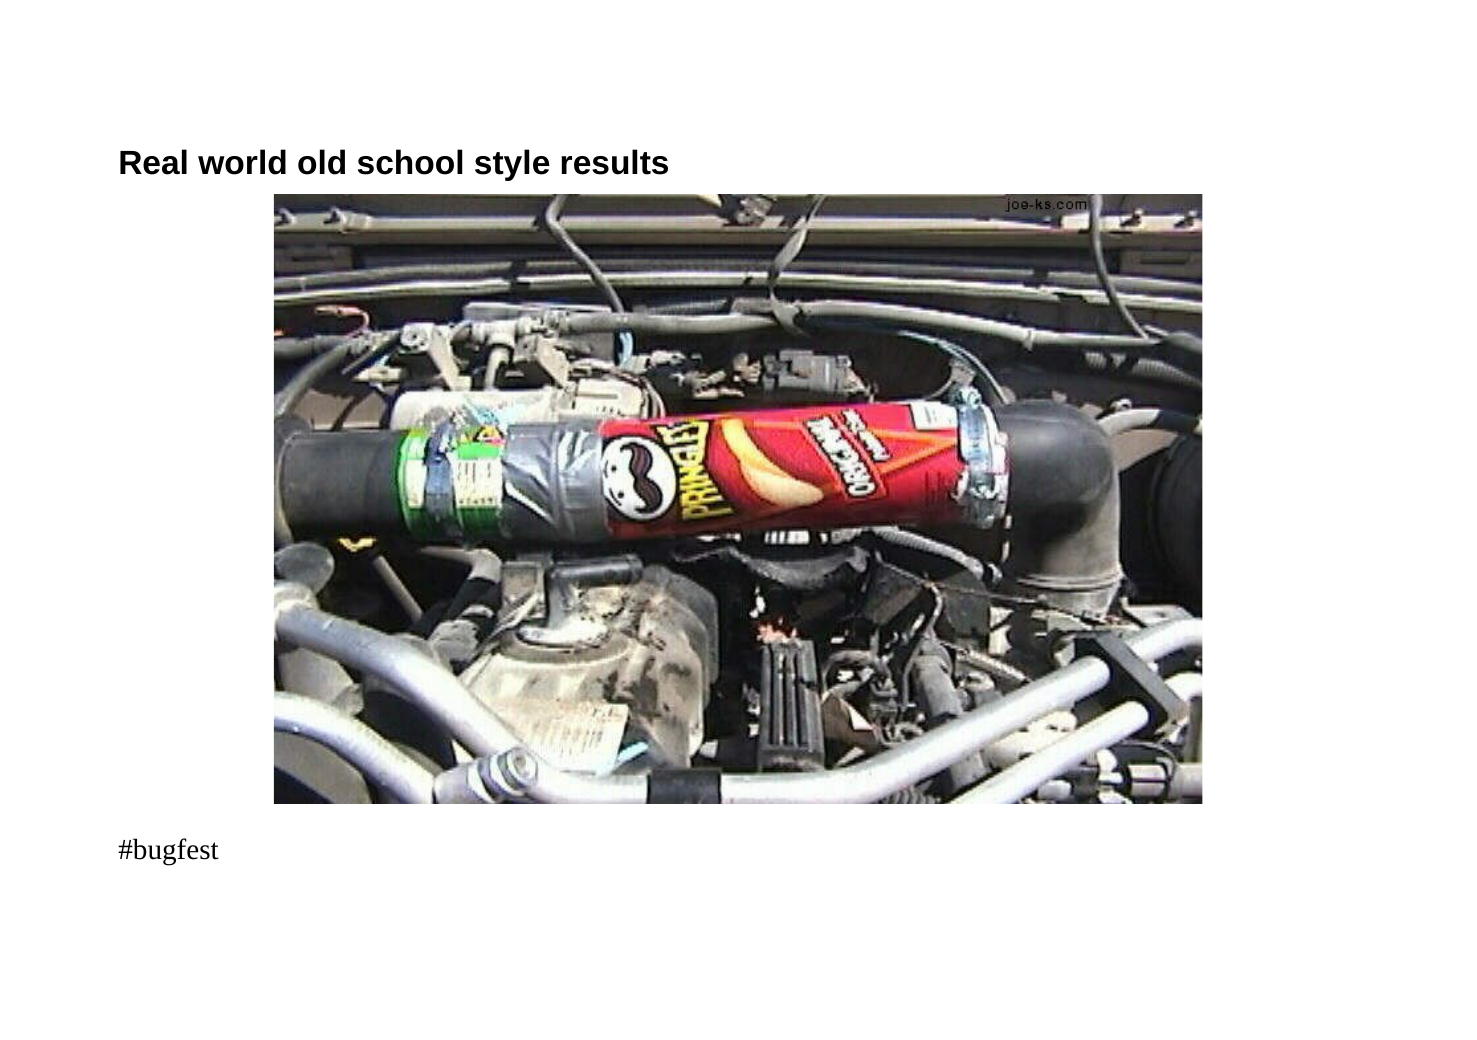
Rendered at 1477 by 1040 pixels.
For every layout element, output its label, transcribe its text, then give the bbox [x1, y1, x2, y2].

text #bugfest [118, 832, 1358, 866]
subtitle Real world old school style results [118, 143, 1358, 182]
picture [273, 194, 1203, 804]
